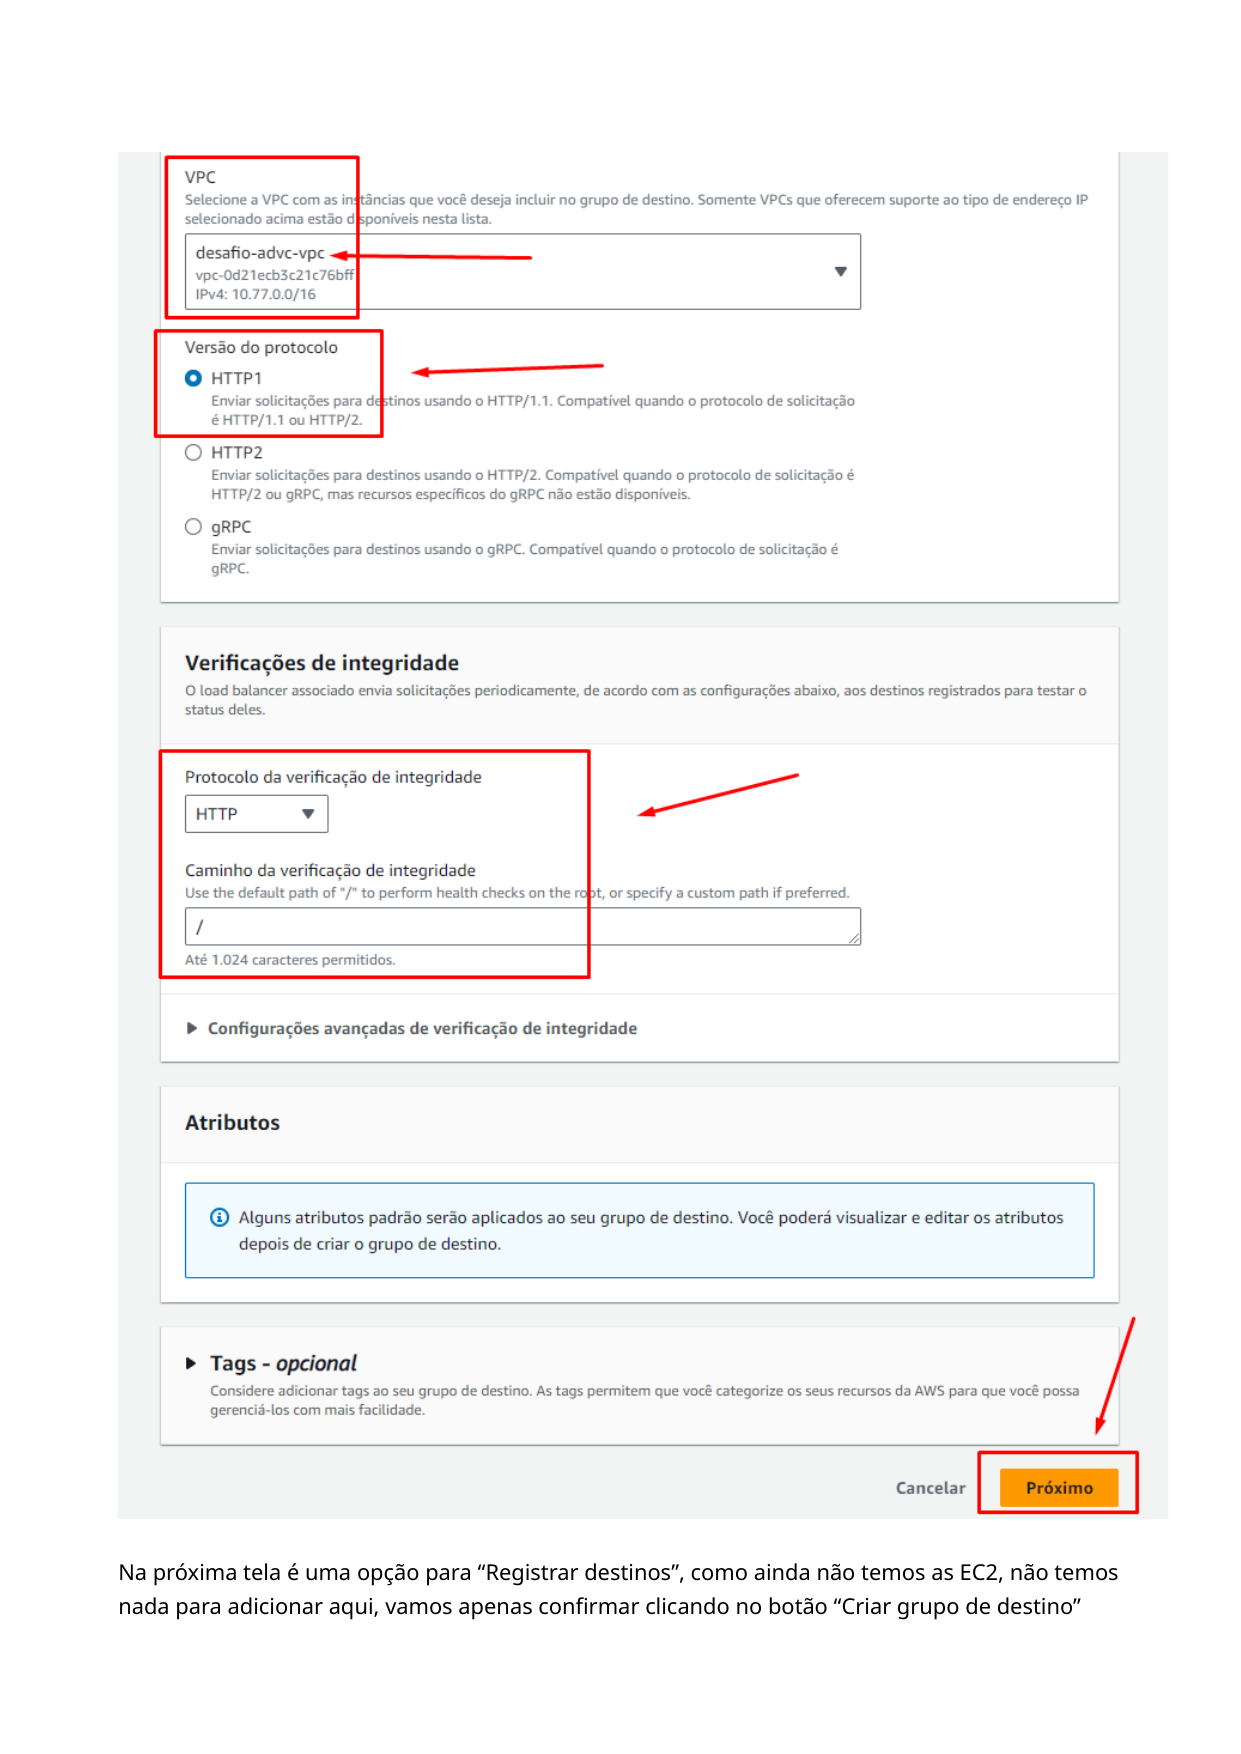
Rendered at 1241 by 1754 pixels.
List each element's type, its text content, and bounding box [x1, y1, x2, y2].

picture [118, 152, 1169, 1519]
text Na próxima tela é uma opção para “Registrar destinos”, como ainda não temos as EC2, não temos nada para adicionar aqui, vamos apenas confirmar clicando no botão “Criar grupo de destino” [118, 1557, 1122, 1621]
